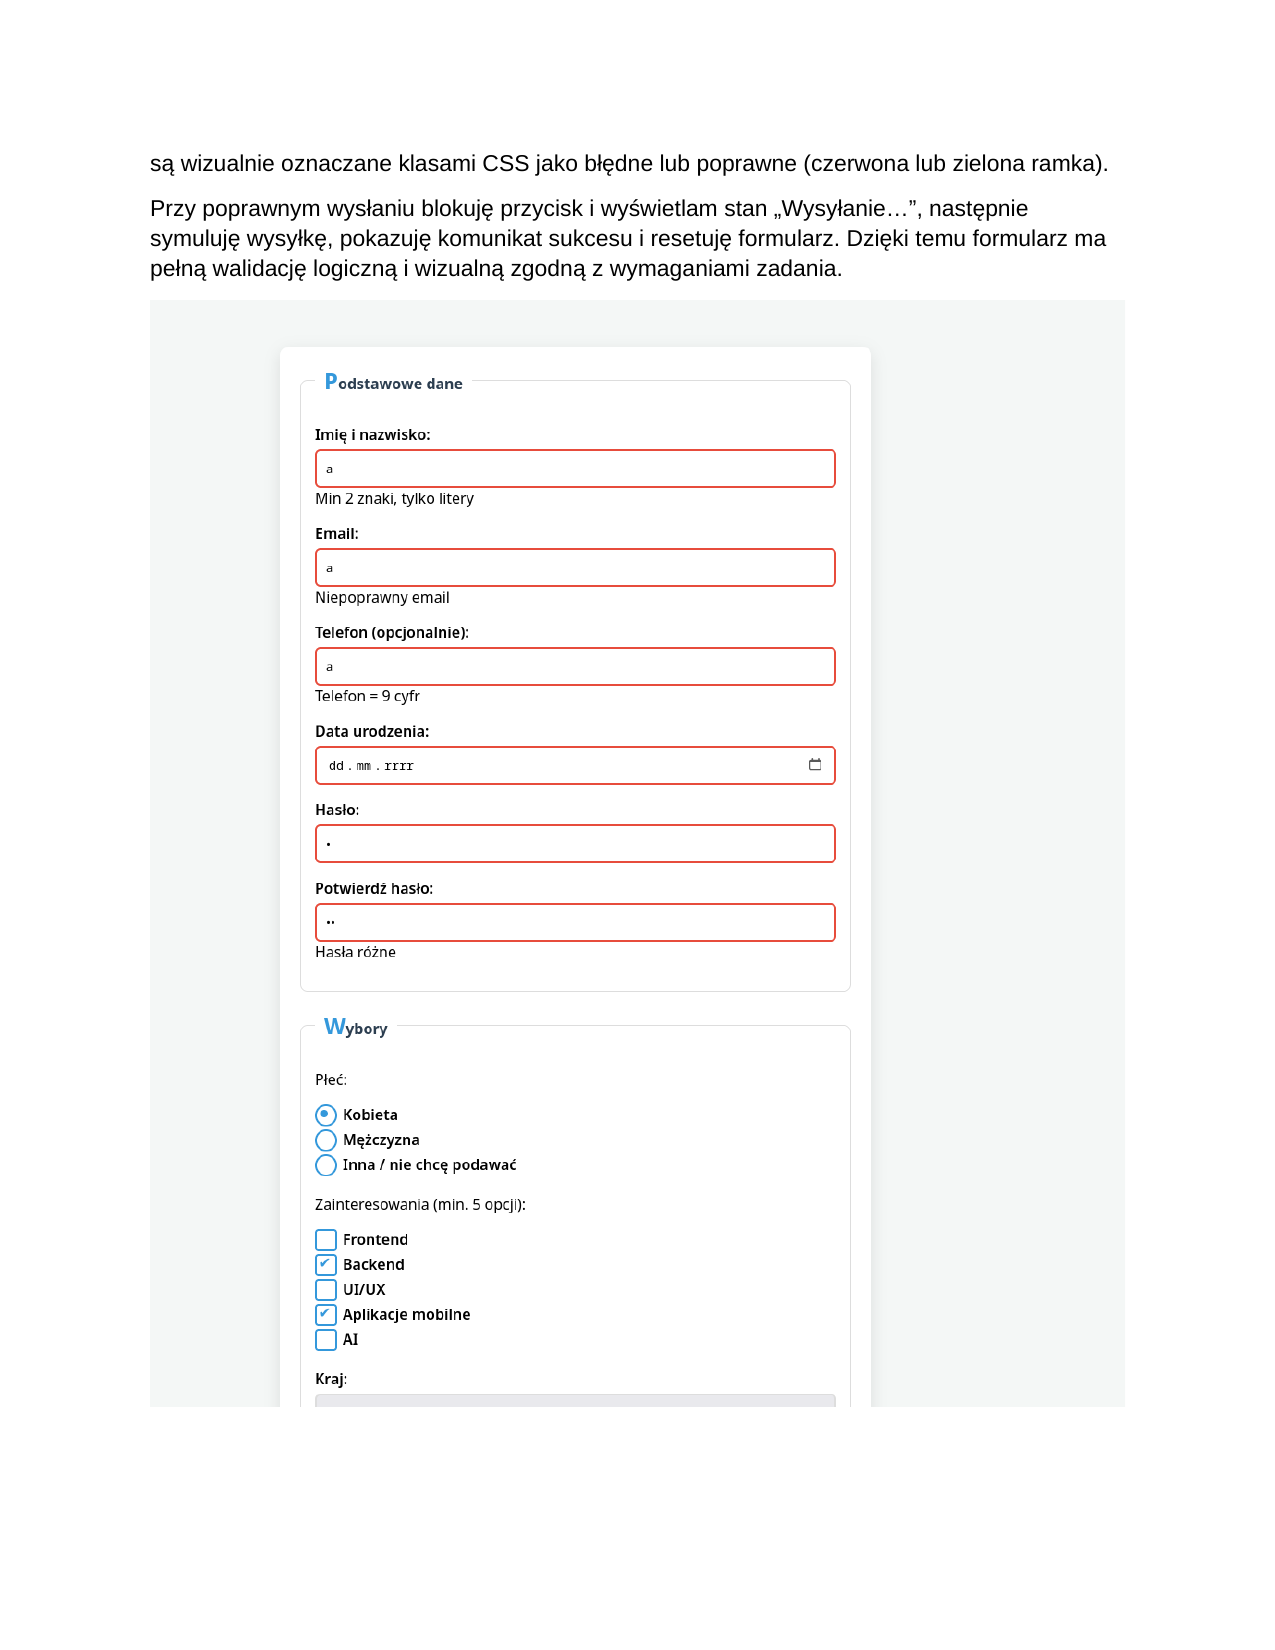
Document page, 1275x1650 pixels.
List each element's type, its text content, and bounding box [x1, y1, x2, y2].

text są wizualnie oznaczane klasami CSS jako błędne lub poprawne (czerwona lub zielona ramka). [150, 150, 1125, 176]
text Przy poprawnym wysłaniu blokuję przycisk i wyświetlam stan „Wysyłanie…”, następnie symuluję wysyłkę, pokazuję komunikat sukcesu i resetuję formularz. Dzięki temu formularz ma pełną walidację logiczną i wizualną zgodną z wymaganiami zadania. [150, 195, 1125, 282]
picture [150, 300, 1125, 1407]
